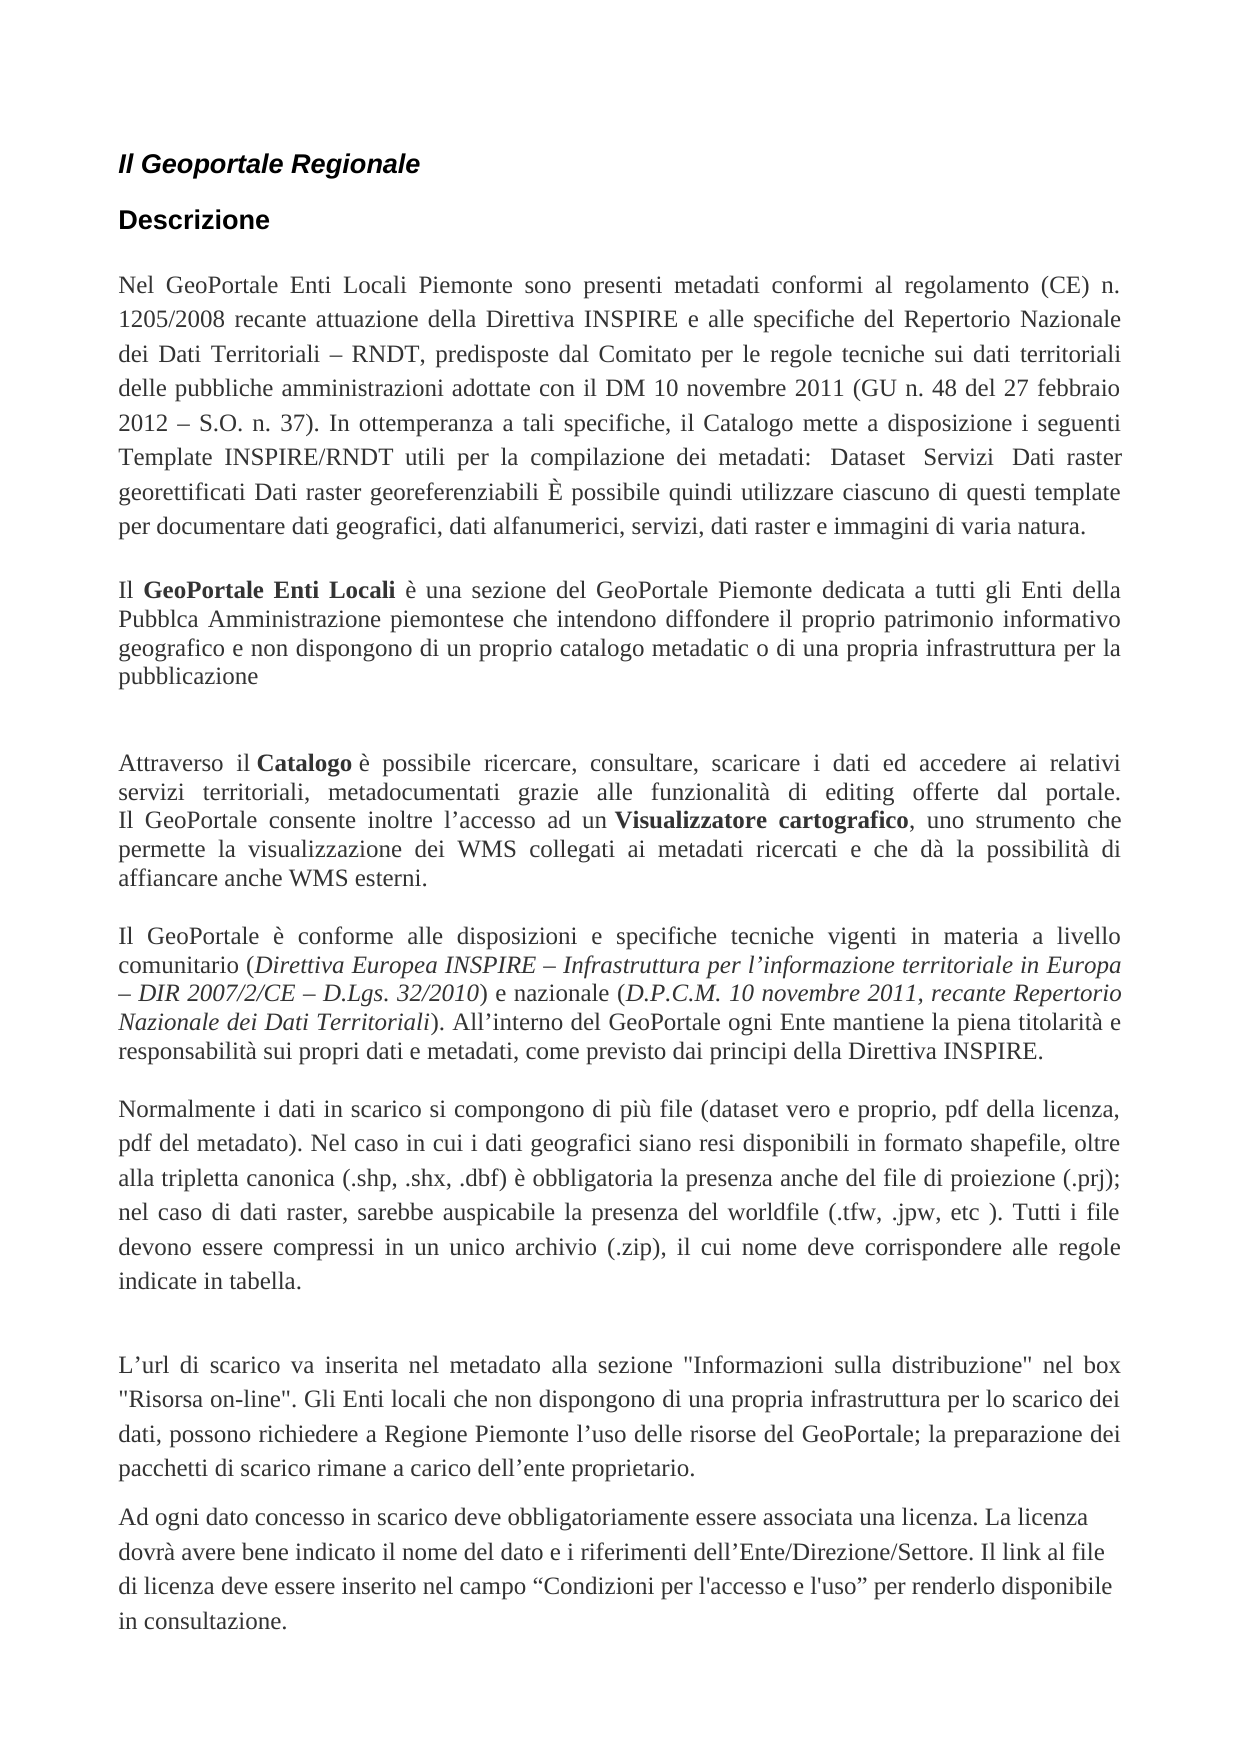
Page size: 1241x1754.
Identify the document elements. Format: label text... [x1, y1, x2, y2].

text Ad ogni dato concesso in scarico deve obbligatoriamente essere associata una licenza. La licenza dovrà avere bene indicato il nome del dato e i riferimenti dell’Ente/Direzione/Settore. Il link al file di licenza deve essere inserito nel campo “Condizioni per l'accesso e l'uso” per renderlo disponibile in consultazione. [118, 1502, 1122, 1634]
subtitle Il Geoportale Regionale [118, 148, 1122, 179]
text L’url di scarico va inserita nel metadato alla sezione "Informazioni sulla distribuzione" nel box "Risorsa on-line". Gli Enti locali che non dispongono di una propria infrastruttura per lo scarico dei dati, possono richiedere a Regione Piemonte l’uso delle risorse del GeoPortale; la preparazione dei pacchetti di scarico rimane a carico dell’ente proprietario. [118, 1315, 1122, 1482]
text Il GeoPortale è conforme alle disposizioni e specifiche tecniche vigenti in materia a livello comunitario (Direttiva Europea INSPIRE – Infrastruttura per l’informazione territoriale in Europa – DIR 2007/2/CE – D.Lgs. 32/2010) e nazionale (D.P.C.M. 10 novembre 2011, recante Repertorio Nazionale dei Dati Territoriali). All’interno del GeoPortale ogni Ente mantiene la piena titolarità e responsabilità sui propri dati e metadati, come previsto dai principi della Direttiva INSPIRE. [118, 921, 1122, 1065]
text Normalmente i dati in scarico si compongono di più file (dataset vero e proprio, pdf della licenza, pdf del metadato). Nel caso in cui i dati geografici siano resi disponibili in formato shapefile, oltre alla tripletta canonica (.shp, .shx, .dbf) è obbligatoria la presenza anche del file di proiezione (.prj); nel caso di dati raster, sarebbe auspicabile la presenza del worldfile (.tfw, .jpw, etc ). Tutti i file devono essere compressi in un unico archivio (.zip), il cui nome deve corrispondere alle regole indicate in tabella. [118, 1094, 1122, 1295]
text Il GeoPortale Enti Locali è una sezione del GeoPortale Piemonte dedicata a tutti gli Enti della Pubblca Amministrazione piemontese che intendono diffondere il proprio patrimonio informativo geografico e non dispongono di un proprio catalogo metadatic o di una propria infrastruttura per la pubblicazione [118, 575, 1122, 690]
text Nel GeoPortale Enti Locali Piemonte sono presenti metadati conformi al regolamento (CE) n. 1205/2008 recante attuazione della Direttiva INSPIRE e alle specifiche del Repertorio Nazionale dei Dati Territoriali – RNDT, predisposte dal Comitato per le regole tecniche sui dati territoriali delle pubbliche amministrazioni adottate con il DM 10 novembre 2011 (GU n. 48 del 27 febbraio 2012 – S.O. n. 37). In ottemperanza a tali specifiche, il Catalogo mette a disposizione i seguenti Template INSPIRE/RNDT utili per la compilazione dei metadati: Dataset Servizi Dati raster georettificati Dati raster georeferenziabili È possibile quindi utilizzare ciascuno di questi template per documentare dati geografici, dati alfanumerici, servizi, dati raster e immagini di varia natura. [118, 270, 1122, 540]
subtitle Descrizione [118, 204, 1122, 235]
text Attraverso il Catalogo è possibile ricercare, consultare, scaricare i dati ed accedere ai relativi servizi territoriali, metadocumentati grazie alle funzionalità di editing offerte dal portale. Il GeoPortale consente inoltre l’accesso ad un Visualizzatore cartografico, uno strumento che permette la visualizzazione dei WMS collegati ai metadati ricercati e che dà la possibilità di affiancare anche WMS esterni. [118, 719, 1122, 892]
